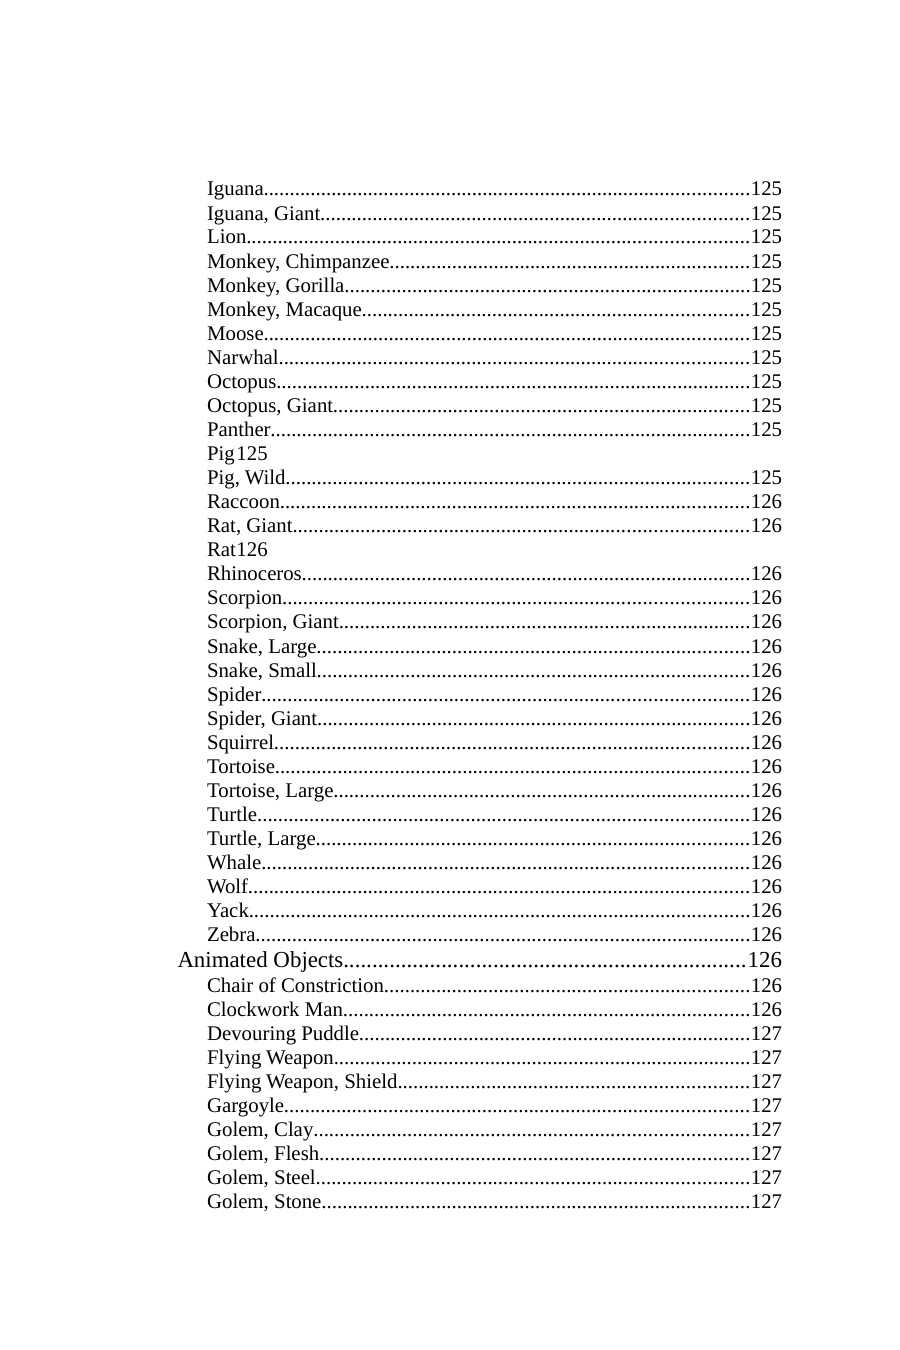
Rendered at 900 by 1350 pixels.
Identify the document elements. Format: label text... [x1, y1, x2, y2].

text Tortoise, Large 126 [207, 778, 782, 802]
text Golem, Steel 127 [207, 1165, 782, 1189]
text Devouring Puddle 127 [207, 1021, 782, 1045]
text Narwhal 125 [207, 345, 782, 369]
text Turtle, Large 126 [207, 826, 782, 850]
text Scorpion, Giant 126 [207, 609, 782, 633]
text Zebra 126 [207, 922, 782, 946]
text Raccoon 126 [207, 489, 782, 513]
text Moose 125 [207, 321, 782, 345]
text Spider 126 [207, 682, 782, 706]
text Octopus, Giant 125 [207, 393, 782, 417]
text Scorpion 126 [207, 585, 782, 609]
text Rat, Giant 126 [207, 513, 782, 537]
text Snake, Small 126 [207, 658, 782, 682]
text Flying Weapon, Shield 127 [207, 1069, 782, 1093]
text Snake, Large 126 [207, 633, 782, 658]
text Clockwork Man 126 [207, 997, 782, 1021]
text Yack 126 [207, 898, 782, 922]
text Iguana 125 [207, 176, 782, 200]
text Panther 125 [207, 417, 782, 441]
text Tortoise 126 [207, 754, 782, 778]
text Monkey, Chimpanzee 125 [207, 248, 782, 273]
text Chair of Constriction 126 [207, 973, 782, 997]
text Gargoyle 127 [207, 1093, 782, 1117]
text Rhinoceros 126 [207, 561, 782, 585]
text Monkey, Gorilla 125 [207, 273, 782, 297]
text Golem, Stone 127 [207, 1189, 782, 1213]
text Turtle 126 [207, 802, 782, 826]
text Rat 126 [207, 537, 782, 561]
text Pig 125 [207, 441, 782, 465]
text Golem, Flesh 127 [207, 1141, 782, 1165]
text Spider, Giant 126 [207, 706, 782, 730]
text Golem, Clay 127 [207, 1117, 782, 1141]
text Octopus 125 [207, 369, 782, 393]
text Iguana, Giant 125 [207, 200, 782, 224]
text Wolf 126 [207, 874, 782, 898]
text Lion 125 [207, 224, 782, 248]
text Squirrel 126 [207, 730, 782, 754]
text Whale 126 [207, 850, 782, 874]
text Monkey, Macaque 125 [207, 297, 782, 321]
text Flying Weapon 127 [207, 1045, 782, 1069]
text Pig, Wild 125 [207, 465, 782, 489]
text Animated Objects 126 [177, 946, 782, 973]
